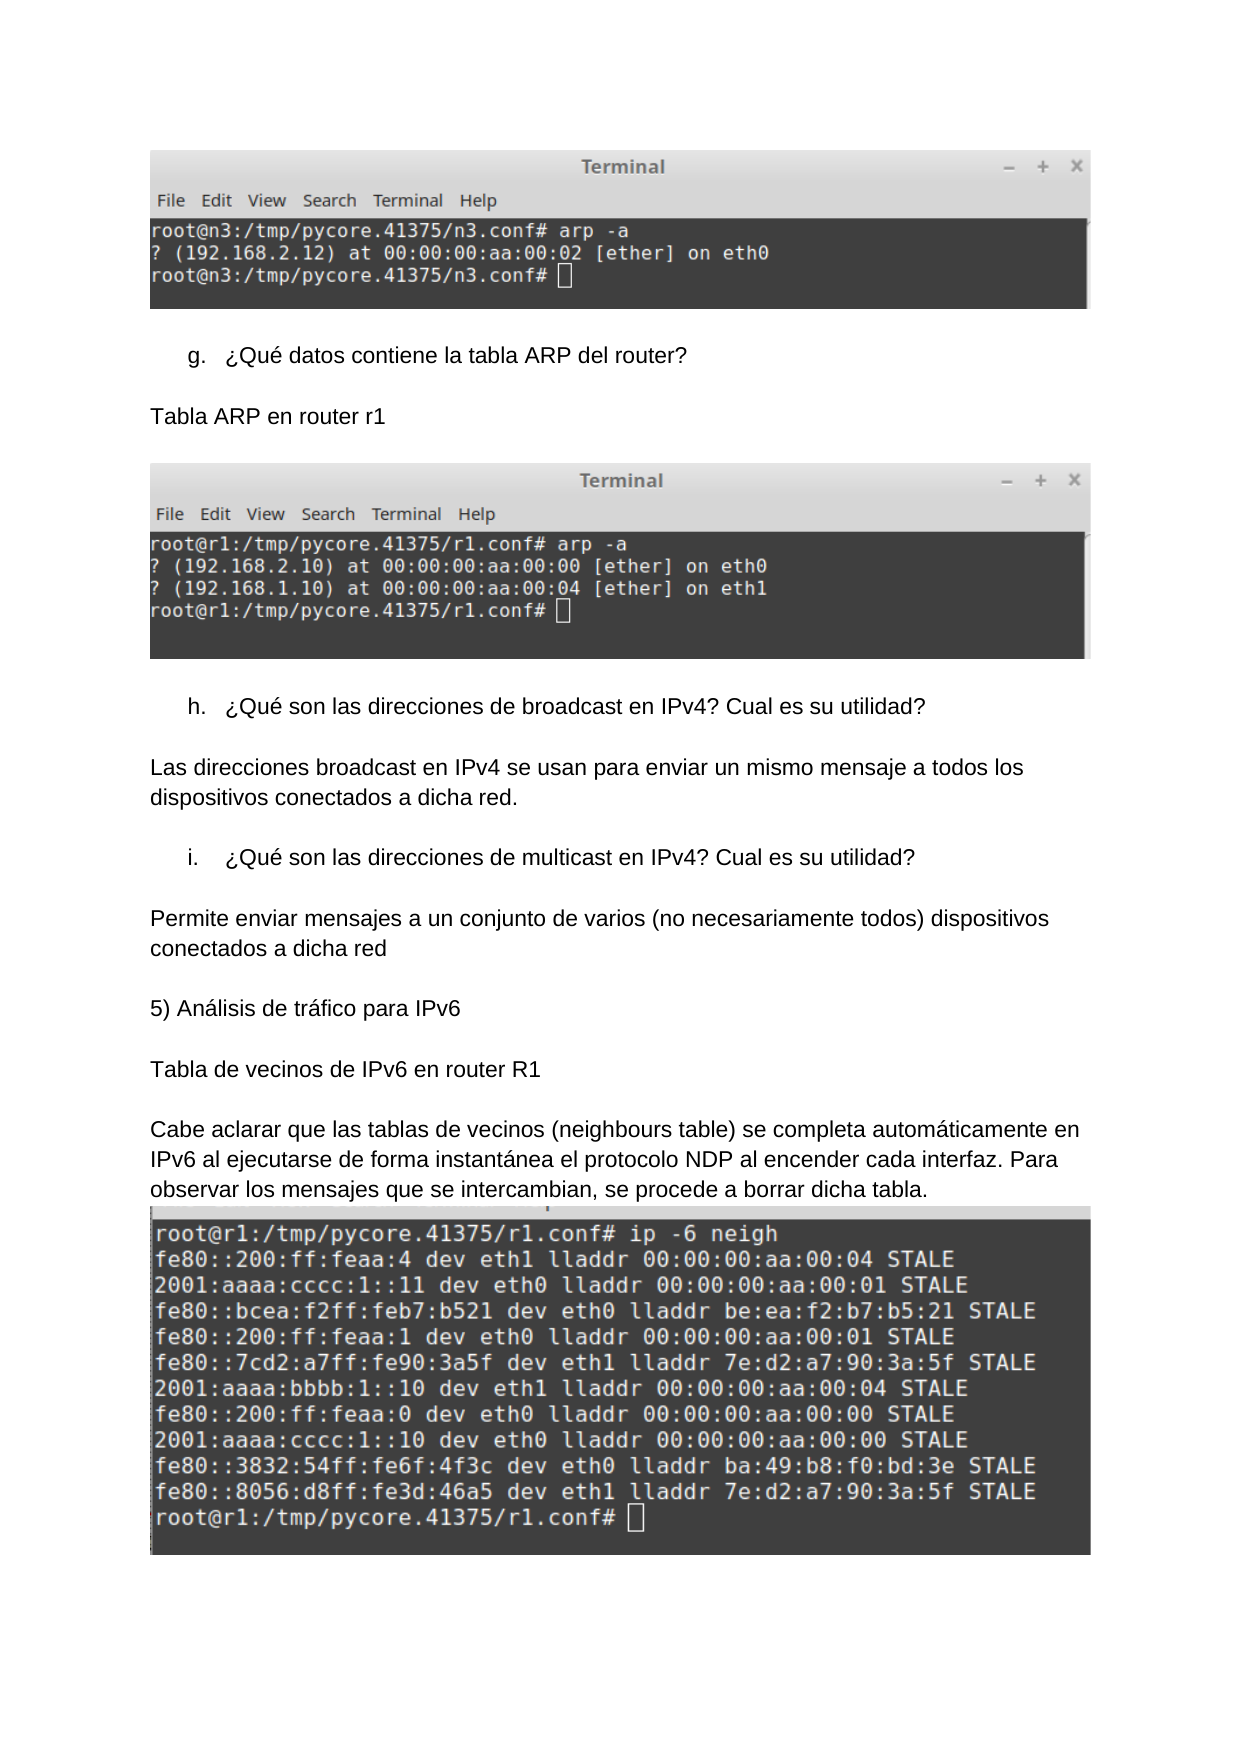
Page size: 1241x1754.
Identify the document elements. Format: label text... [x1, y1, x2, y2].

list ¿Qué son las direcciones de broadcast en IPv4? Cual es su utilidad? [187, 693, 1090, 719]
picture [150, 1206, 1091, 1555]
text Cabe aclarar que las tablas de vecinos (neighbours table) se completa automáticamente en IPv6 al ejecutarse de forma instantánea el protocolo NDP al encender cada interfaz. Para observar los mensajes que se intercambian, se procede a borrar dicha tabla. [150, 1116, 1090, 1203]
picture [150, 150, 1091, 309]
text Las direcciones broadcast en IPv4 se usan para enviar un mismo mensaje a todos los dispositivos conectados a dicha red. [150, 753, 1090, 810]
text Permite enviar mensajes a un conjunto de varios (no necesariamente todos) dispositivos conectados a dicha red [150, 904, 1090, 961]
text Tabla ARP en router r1 [150, 403, 1090, 429]
text 5) Análisis de tráfico para IPv6 [150, 995, 1090, 1022]
text Tabla de vecinos de IPv6 en router R1 [150, 1056, 1090, 1082]
list ¿Qué datos contiene la tabla ARP del router? [187, 342, 1090, 369]
list ¿Qué son las direcciones de multicast en IPv4? Cual es su utilidad? [187, 844, 1090, 871]
picture [150, 463, 1091, 659]
